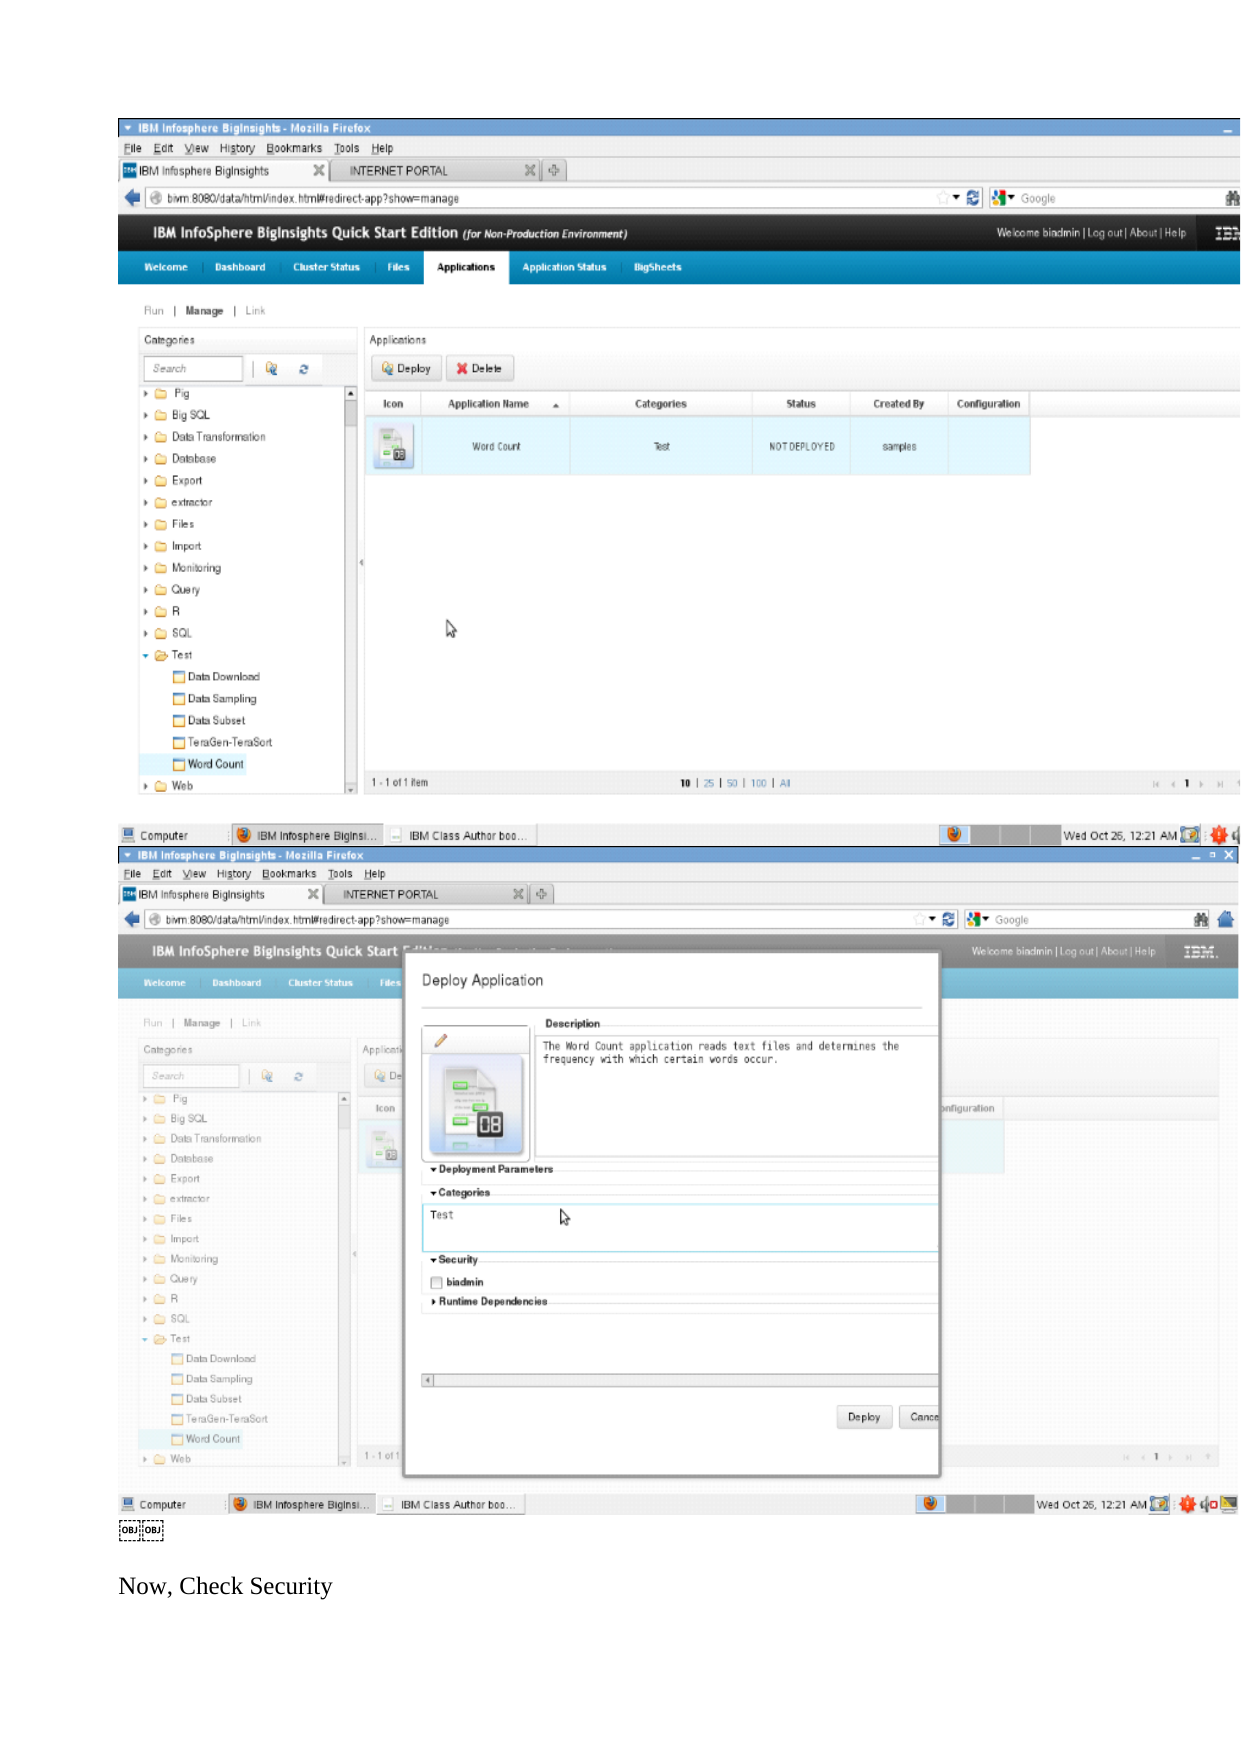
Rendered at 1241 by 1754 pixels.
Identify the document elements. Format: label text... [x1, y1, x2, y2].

text ￼￼ [118, 1515, 1122, 1543]
text Now, Check Security [118, 1571, 1122, 1600]
